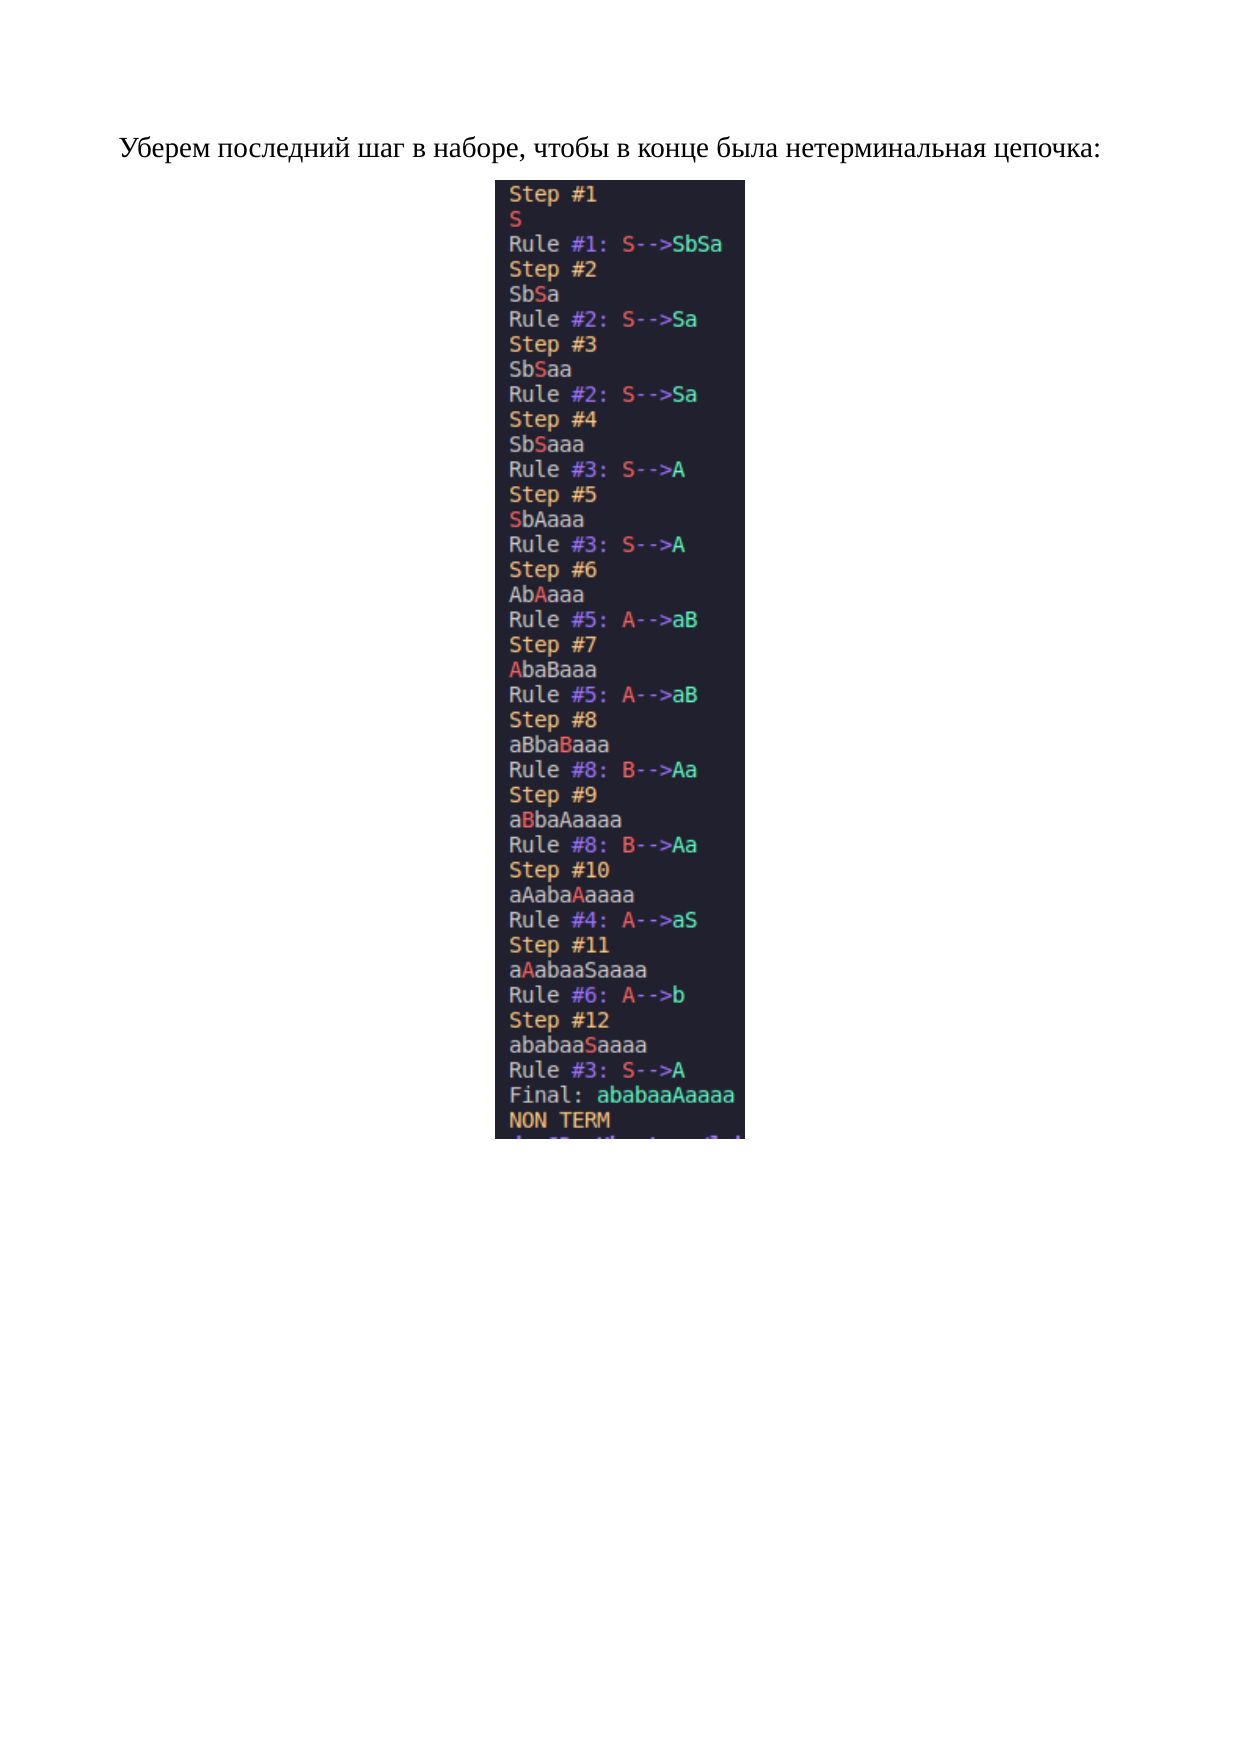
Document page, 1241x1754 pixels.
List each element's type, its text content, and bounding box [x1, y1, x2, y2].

text Уберем последний шаг в наборе, чтобы в конце была нетерминальная цепочка: [118, 131, 1122, 164]
picture [495, 180, 745, 1139]
